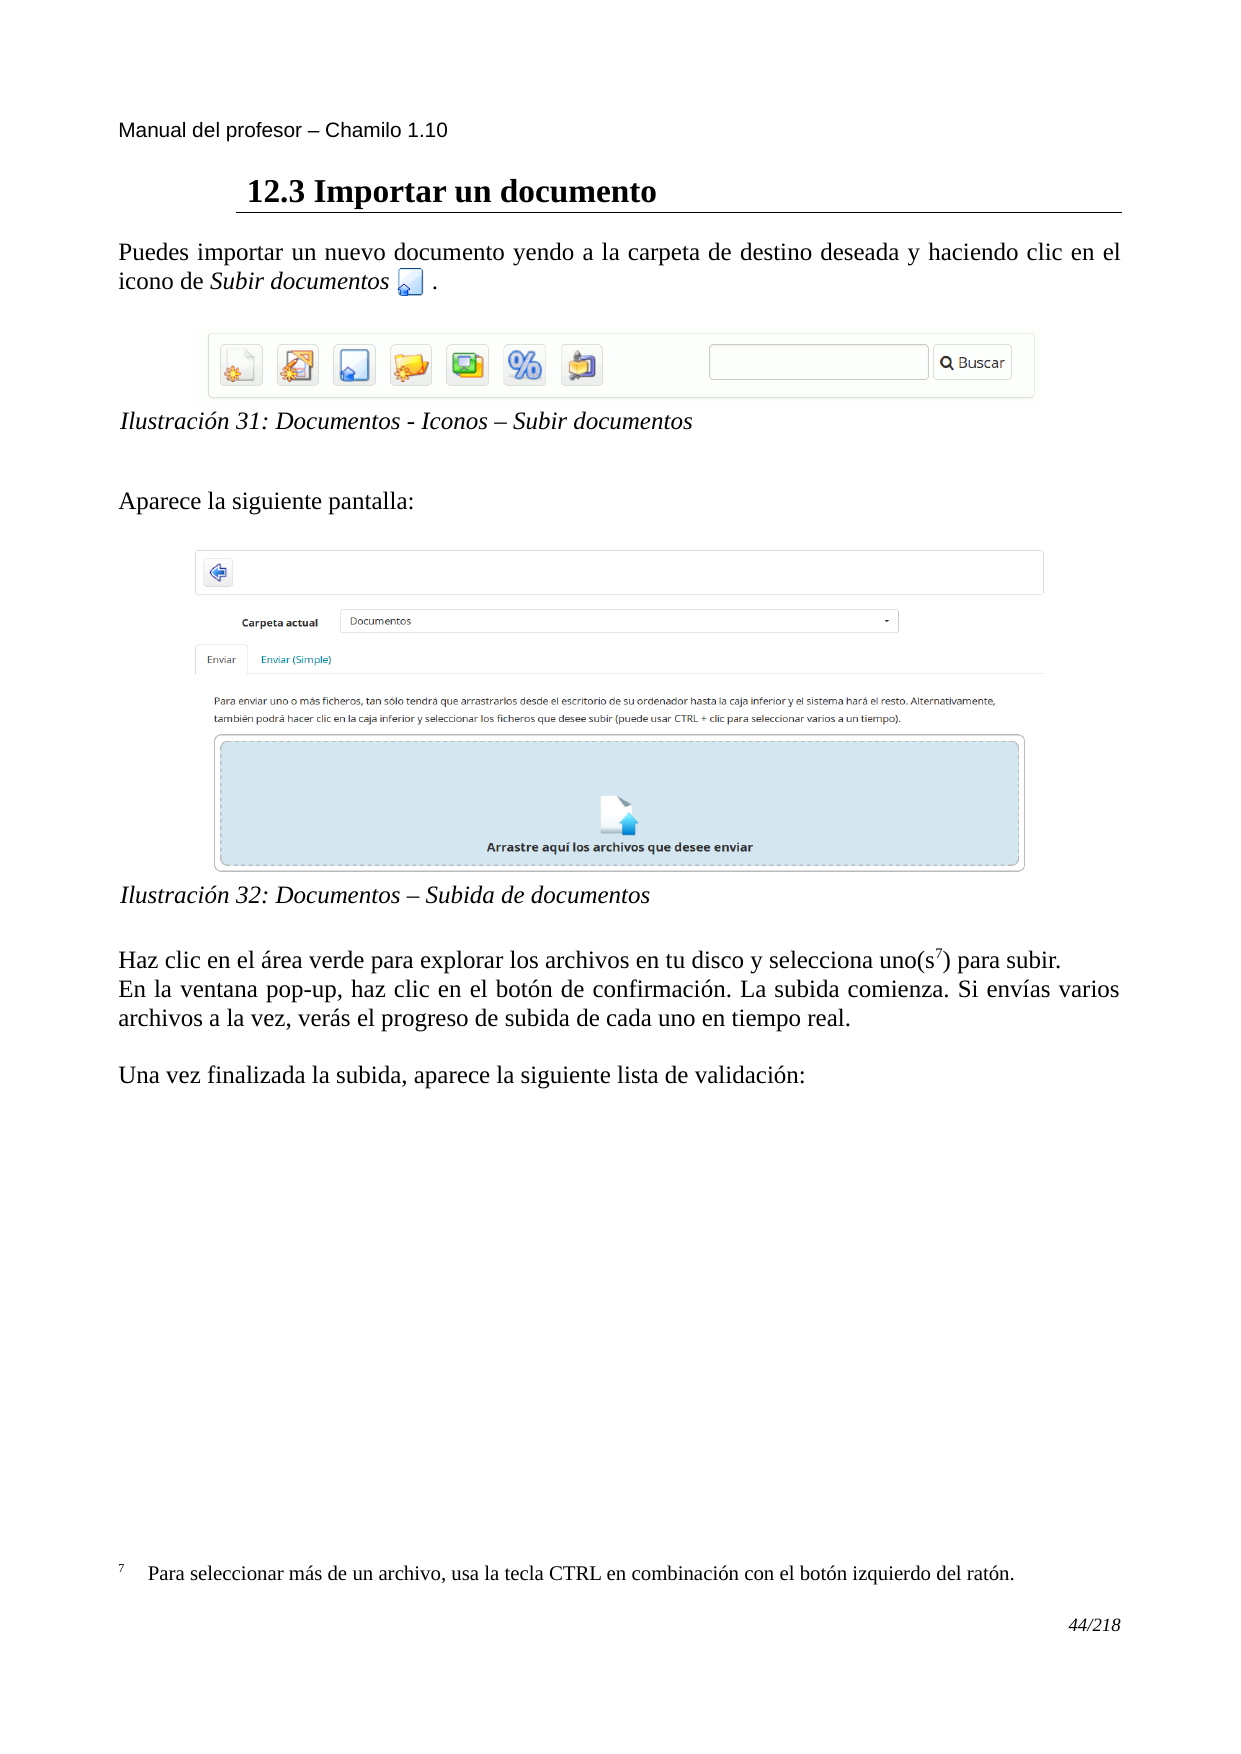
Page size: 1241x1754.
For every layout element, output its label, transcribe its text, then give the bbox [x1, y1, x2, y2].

subtitle Importar un documento [236, 172, 1122, 212]
text Ilustración 32: Documentos – Subida de documentos [120, 558, 1120, 909]
text Haz clic en el área verde para explorar los archivos en tu disco y selecciona uno(s) para subir. [118, 945, 1122, 974]
text Para seleccionar más de un archivo, usa la tecla CTRL en combinación con el botón izquierdo del ratón. [118, 1561, 1122, 1585]
picture [197, 326, 1043, 407]
text Ilustración 31: Documentos - Iconos – Subir documentos [120, 339, 1120, 435]
text Aparece la siguiente pantalla: [118, 486, 1122, 515]
text En la ventana pop-up, haz clic en el botón de confirmación. La subida comienza. Si envías varios archivos a la vez, verás el progreso de subida de cada uno en tiempo real. [118, 974, 1122, 1031]
text Puedes importar un nuevo documento yendo a la carpeta de destino deseada y haciendo clic en el icono de Subir documentos . [118, 237, 1122, 296]
picture [190, 545, 1051, 880]
text Una vez finalizada la subida, aparece la siguiente lista de validación: [118, 1060, 1122, 1089]
